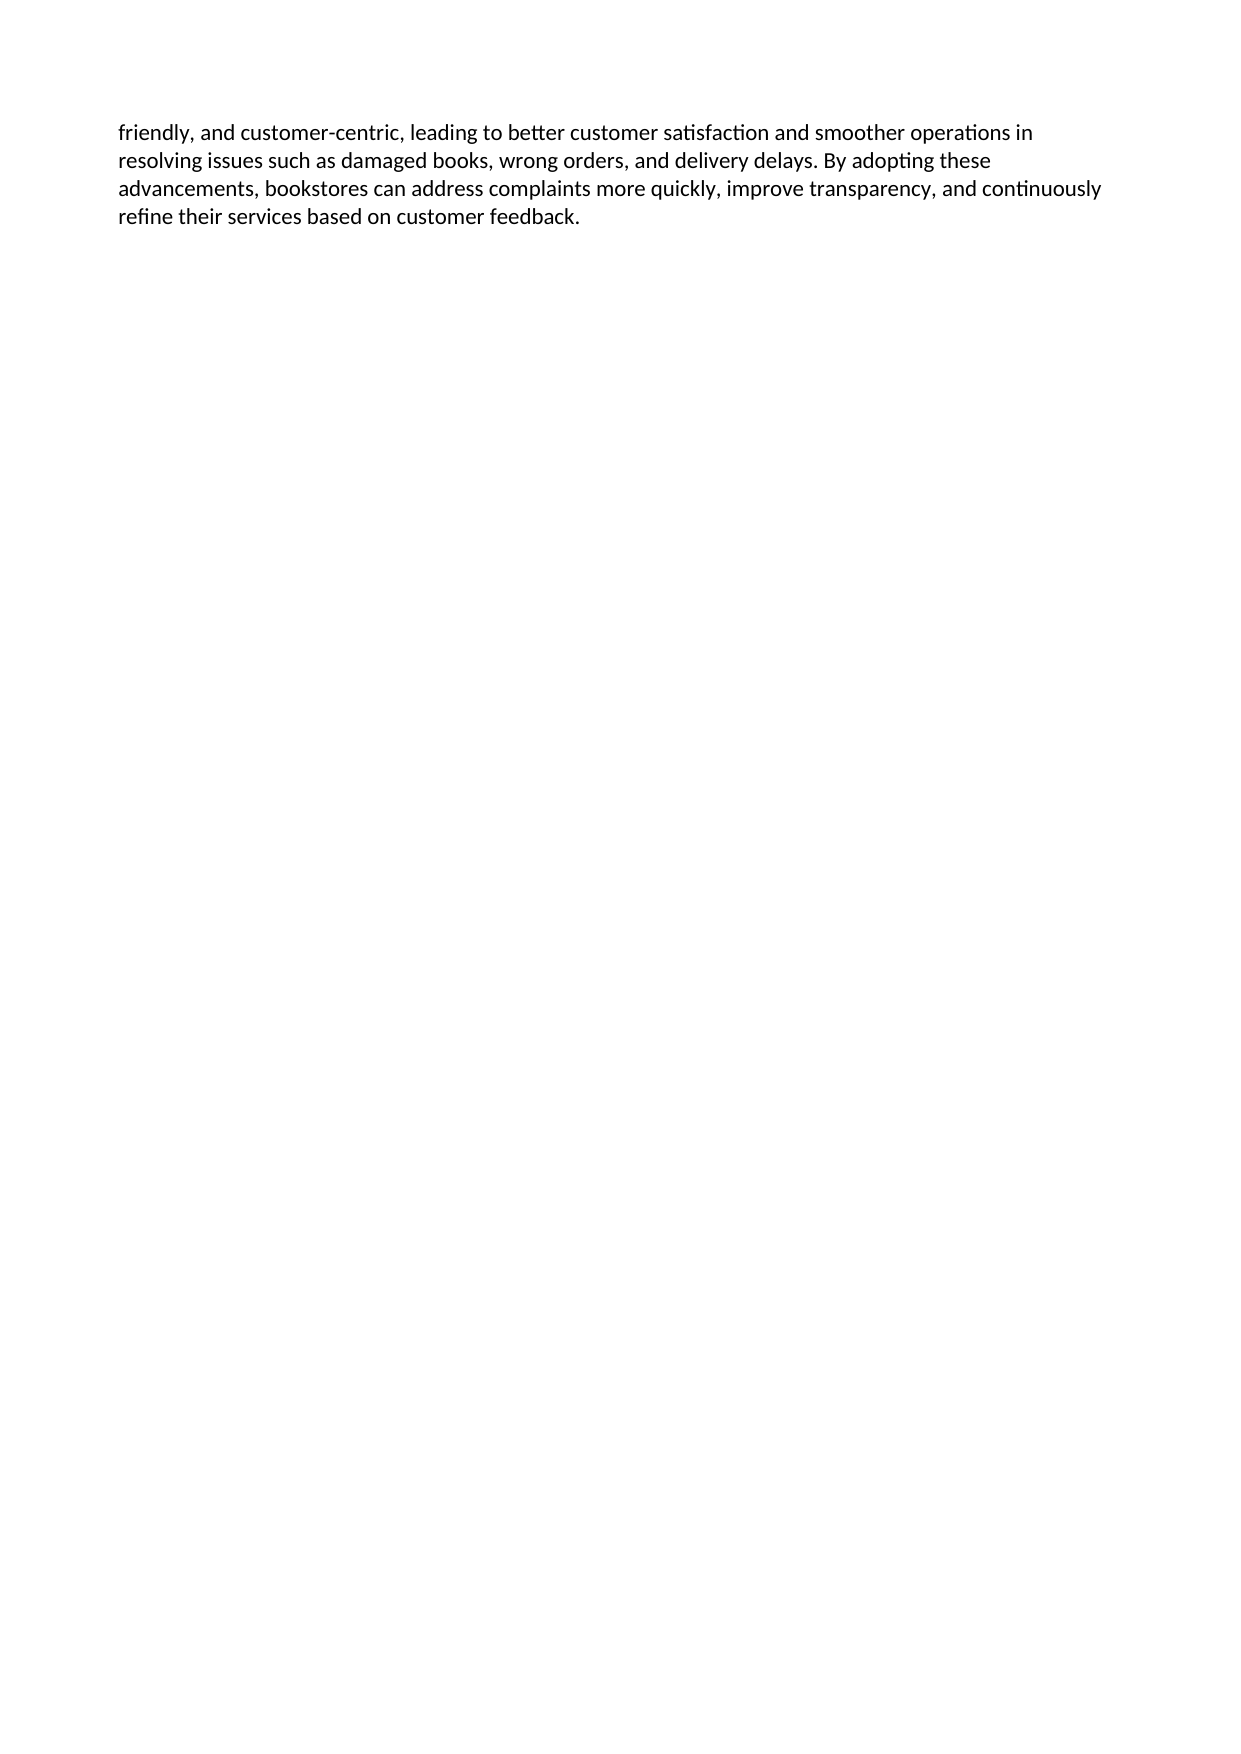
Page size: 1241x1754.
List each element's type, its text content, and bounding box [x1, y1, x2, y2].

text friendly, and customer-centric, leading to better customer satisfaction and smoother operations in resolving issues such as damaged books, wrong orders, and delivery delays. By adopting these advancements, bookstores can address complaints more quickly, improve transparency, and continuously refine their services based on customer feedback. [118, 118, 1122, 230]
